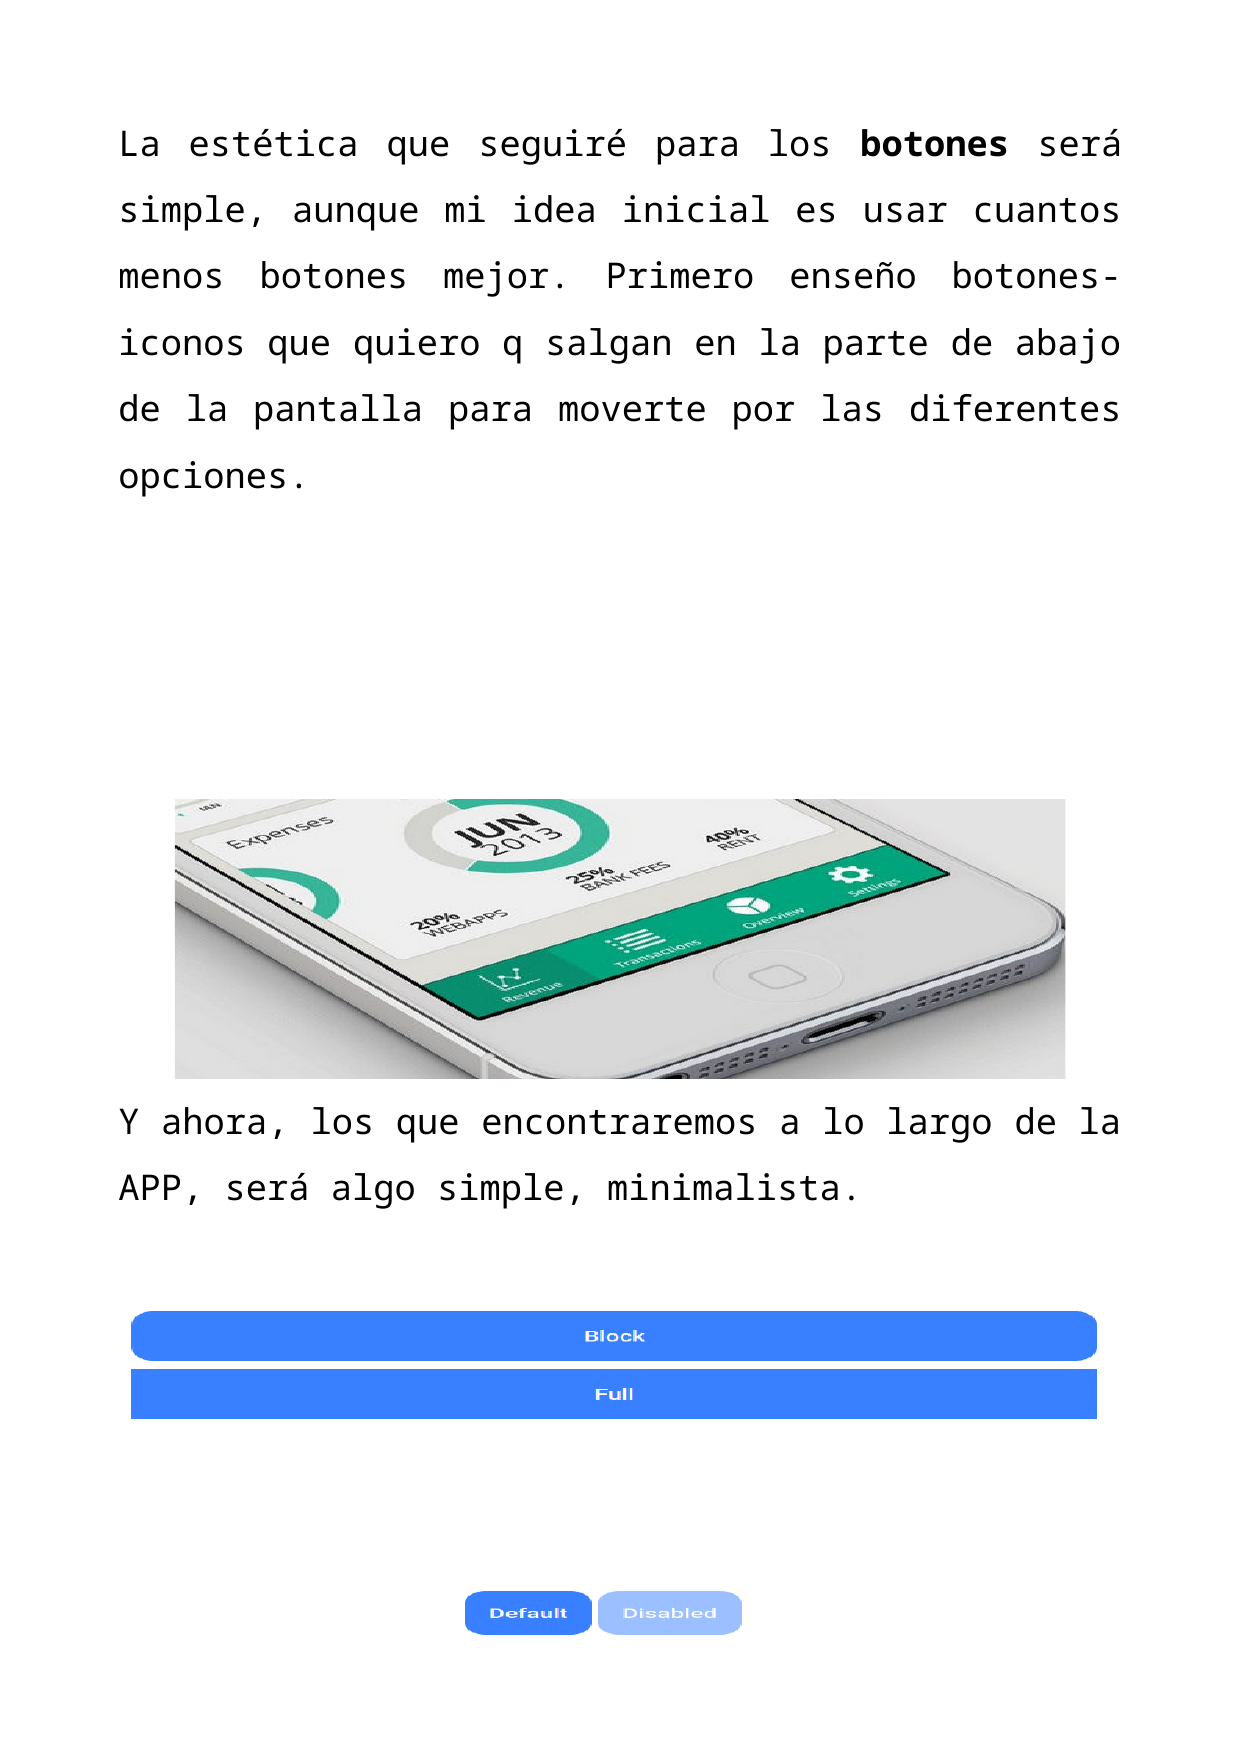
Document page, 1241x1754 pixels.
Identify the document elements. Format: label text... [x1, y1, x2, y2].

picture [108, 1516, 1113, 1723]
picture [174, 799, 1066, 1079]
text La estética que seguiré para los botones será simple, aunque mi idea inicial es usar cuantos menos botones mejor. Primero enseño botones-iconos que quiero q salgan en la parte de abajo de la pantalla para moverte por las diferentes opciones. [118, 118, 1122, 499]
picture [118, 1230, 1123, 1470]
text Y ahora, los que encontraremos a lo largo de la APP, será algo simple, minimalista. [118, 799, 1122, 1211]
